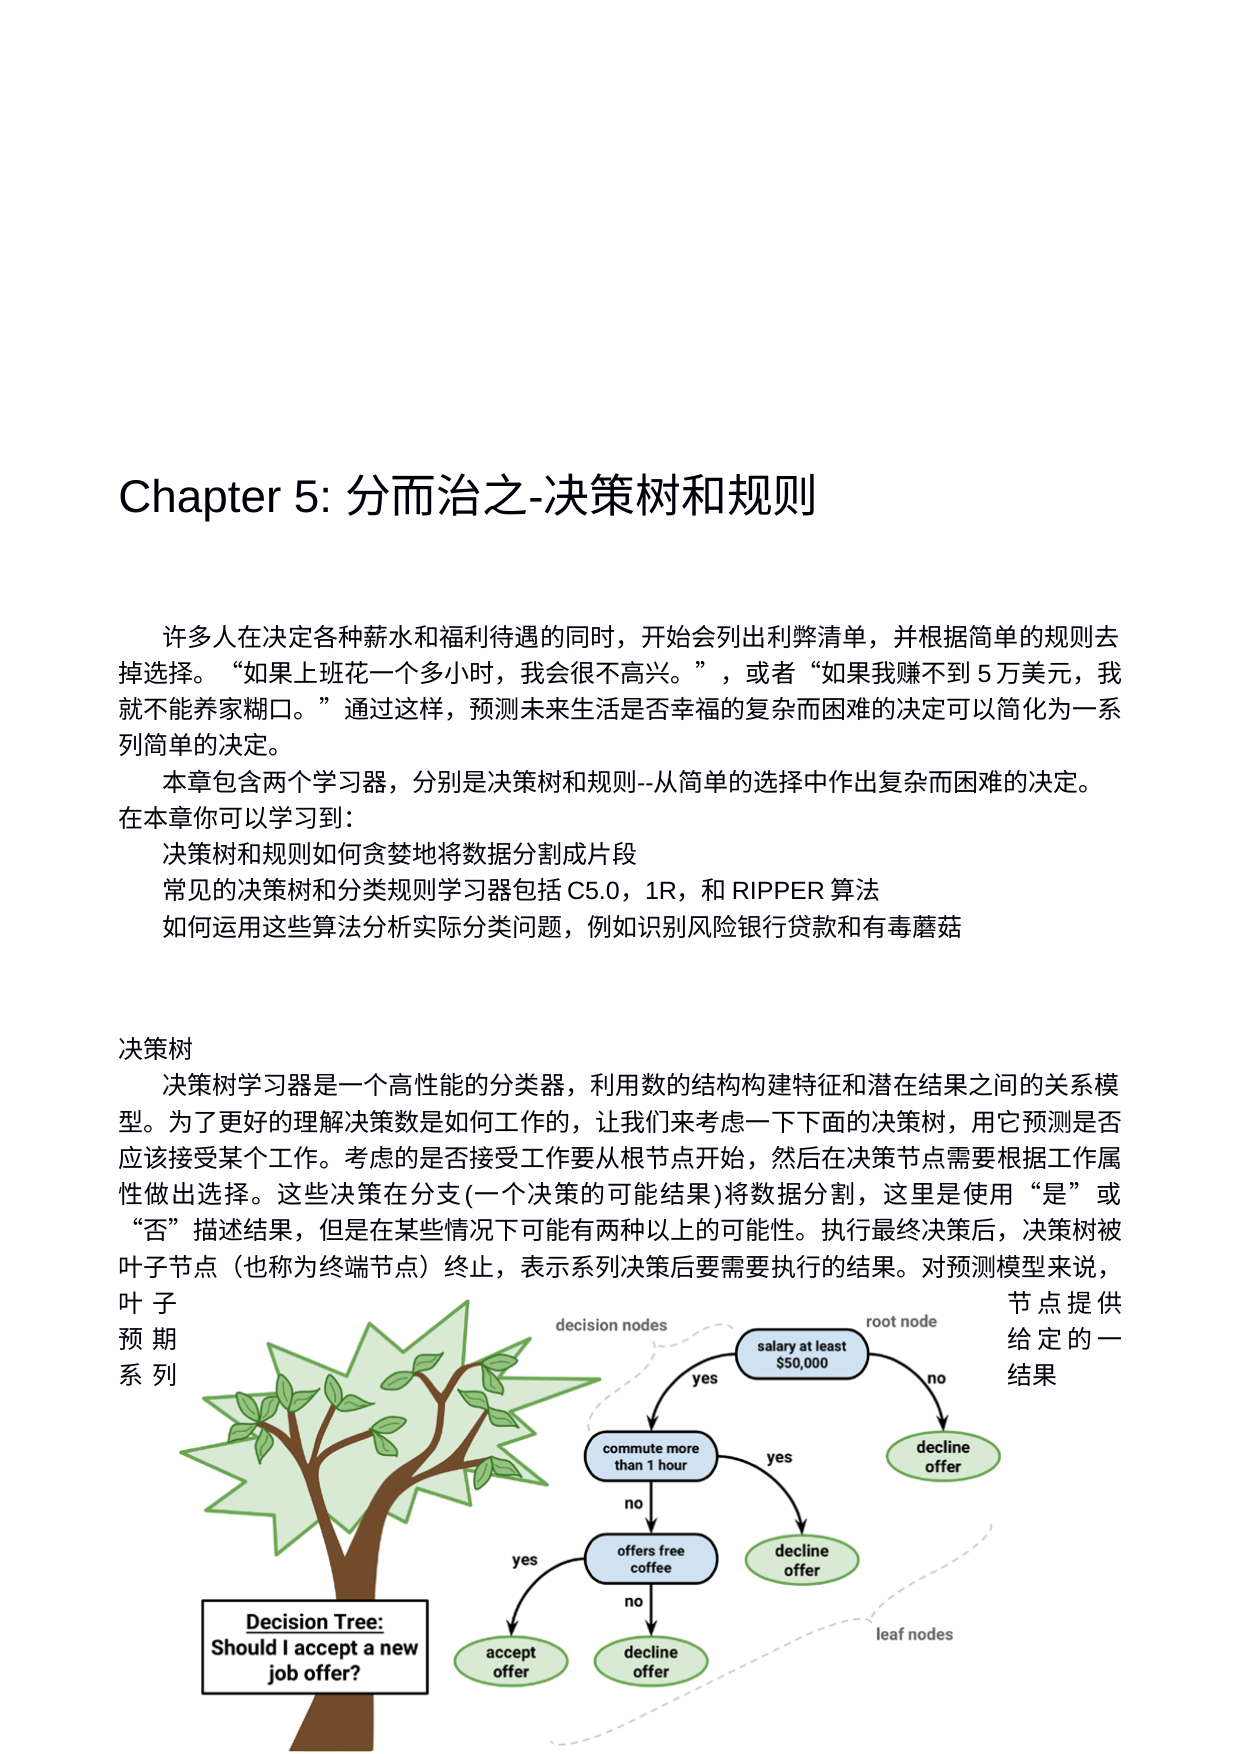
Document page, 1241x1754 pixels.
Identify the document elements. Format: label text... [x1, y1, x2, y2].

text 本章包含两个学习器，分别是决策树和规则--从简单的选择中作出复杂而困难的决定。 [118, 762, 1122, 798]
text 决策树和规则如何贪婪地将数据分割成片段 [118, 834, 1122, 871]
text 在本章你可以学习到： [118, 798, 1122, 834]
text 决策树 [118, 1029, 1122, 1066]
text 许多人在决定各种薪水和福利待遇的同时，开始会列出利弊清单，并根据简单的规则去掉选择。“如果上班花一个多小时，我会很不高兴。”，或者“如果我赚不到5万美元，我就不能养家糊口。”通过这样，预测未来生活是否幸福的复杂而困难的决定可以简化为一系列简单的决定。 [118, 617, 1122, 762]
text 如何运用这些算法分析实际分类问题，例如识别风险银行贷款和有毒蘑菇 [118, 907, 1122, 943]
subtitle Chapter 5: 分而治之-决策树和规则 [118, 459, 1122, 526]
text 决策树学习器是一个高性能的分类器，利用数的结构构建特征和潜在结果之间的关系模型。为了更好的理解决策数是如何工作的，让我们来考虑一下下面的决策树，用它预测是否应该接受某个工作。考虑的是否接受工作要从根节点开始，然后在决策节点需要根据工作属性做出选择。这些决策在分支(一个决策的可能结果)将数据分割，这里是使用“是”或“否”描述结果，但是在某些情况下可能有两种以上的可能性。执行最终决策后，决策树被叶子节点（也称为终端节点）终止，表示系列决策后要需要执行的结果。对预测模型来说，叶子节点提供预期给定的一系列结果 [118, 1066, 1122, 1392]
text 常见的决策树和分类规则学习器包括C5.0，1R，和RIPPER算法 [118, 871, 1122, 907]
